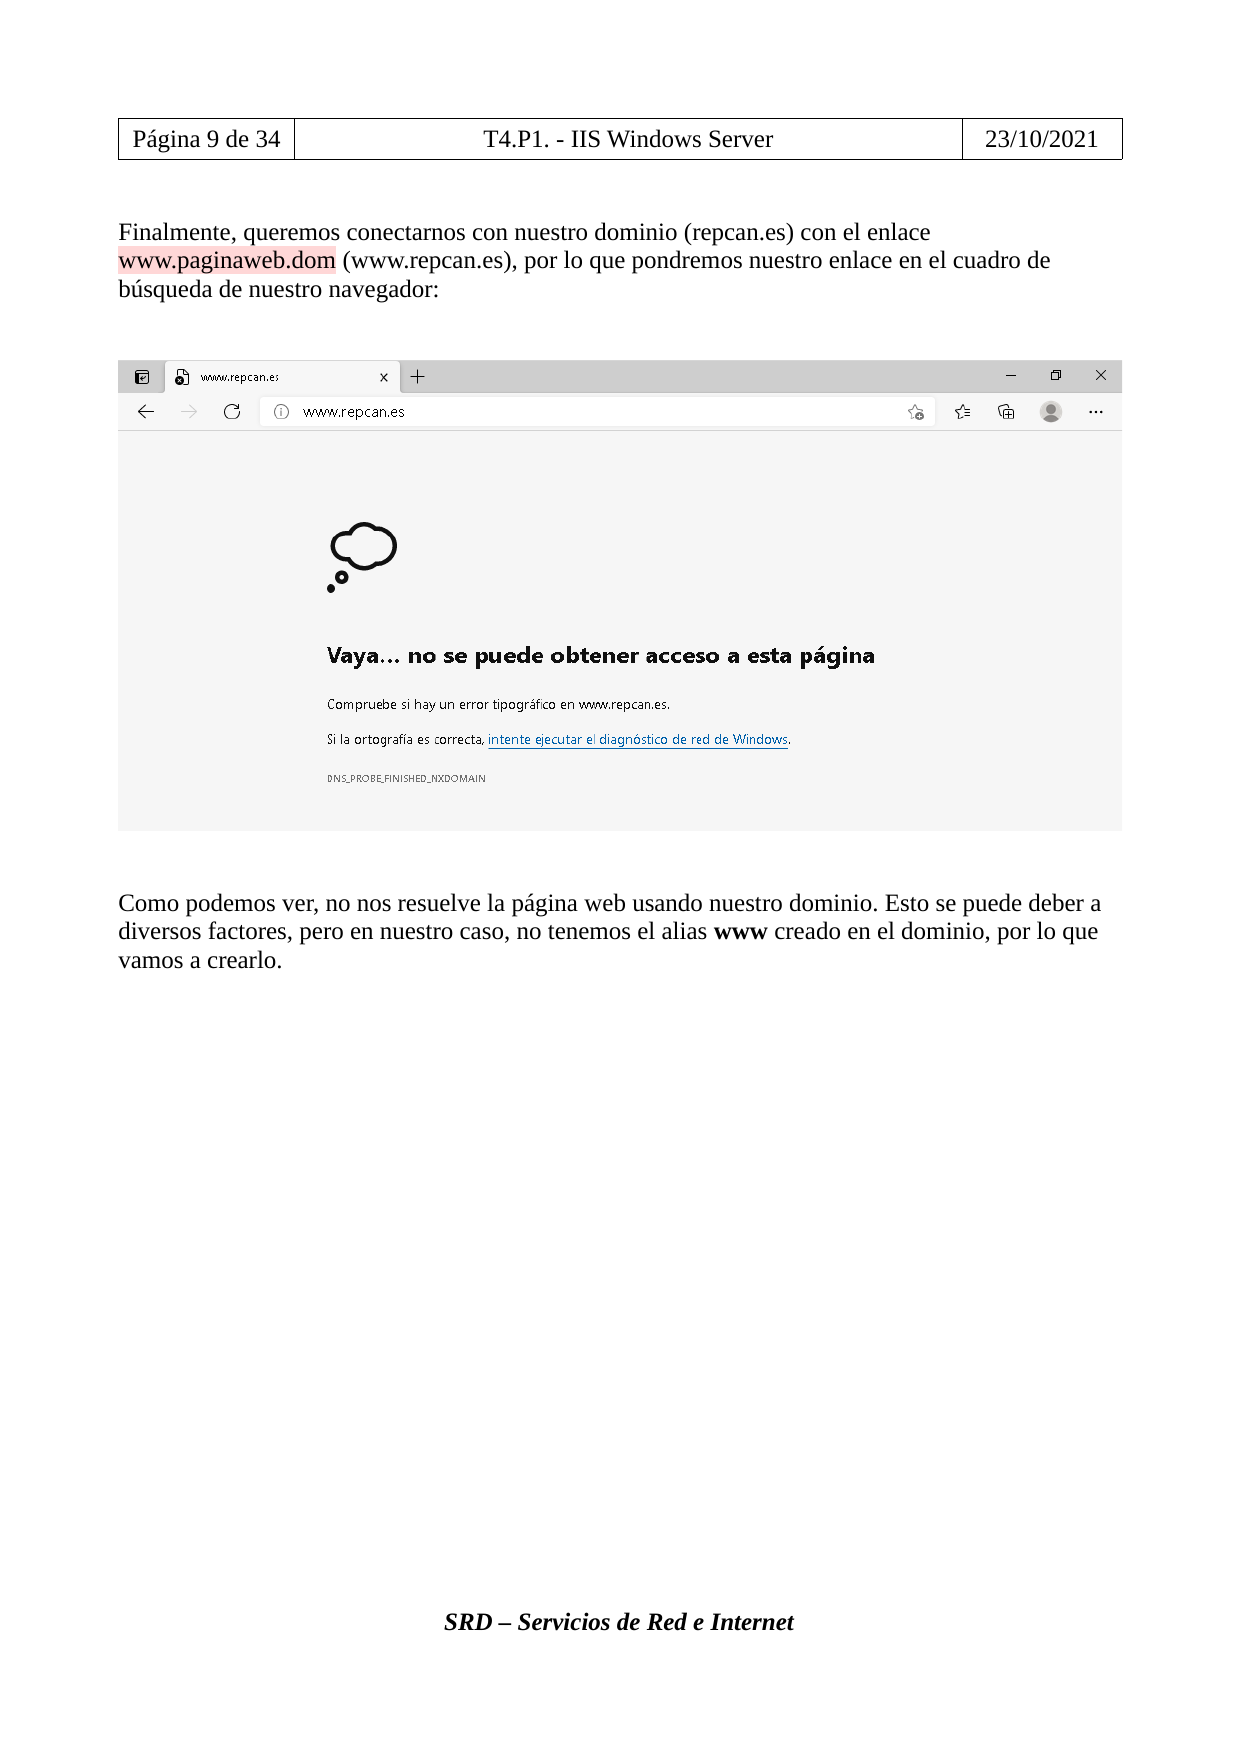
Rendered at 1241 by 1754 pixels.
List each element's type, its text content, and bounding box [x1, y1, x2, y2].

picture [118, 360, 1123, 831]
text Finalmente, queremos conectarnos con nuestro dominio (repcan.es) con el enlace www.paginaweb.dom (www.repcan.es), por lo que pondremos nuestro enlace en el cuadro de búsqueda de nuestro navegador: [118, 217, 1122, 303]
text Como podemos ver, no nos resuelve la página web usando nuestro dominio. Esto se puede deber a diversos factores, pero en nuestro caso, no tenemos el alias www creado en el dominio, por lo que vamos a crearlo. [118, 888, 1122, 974]
